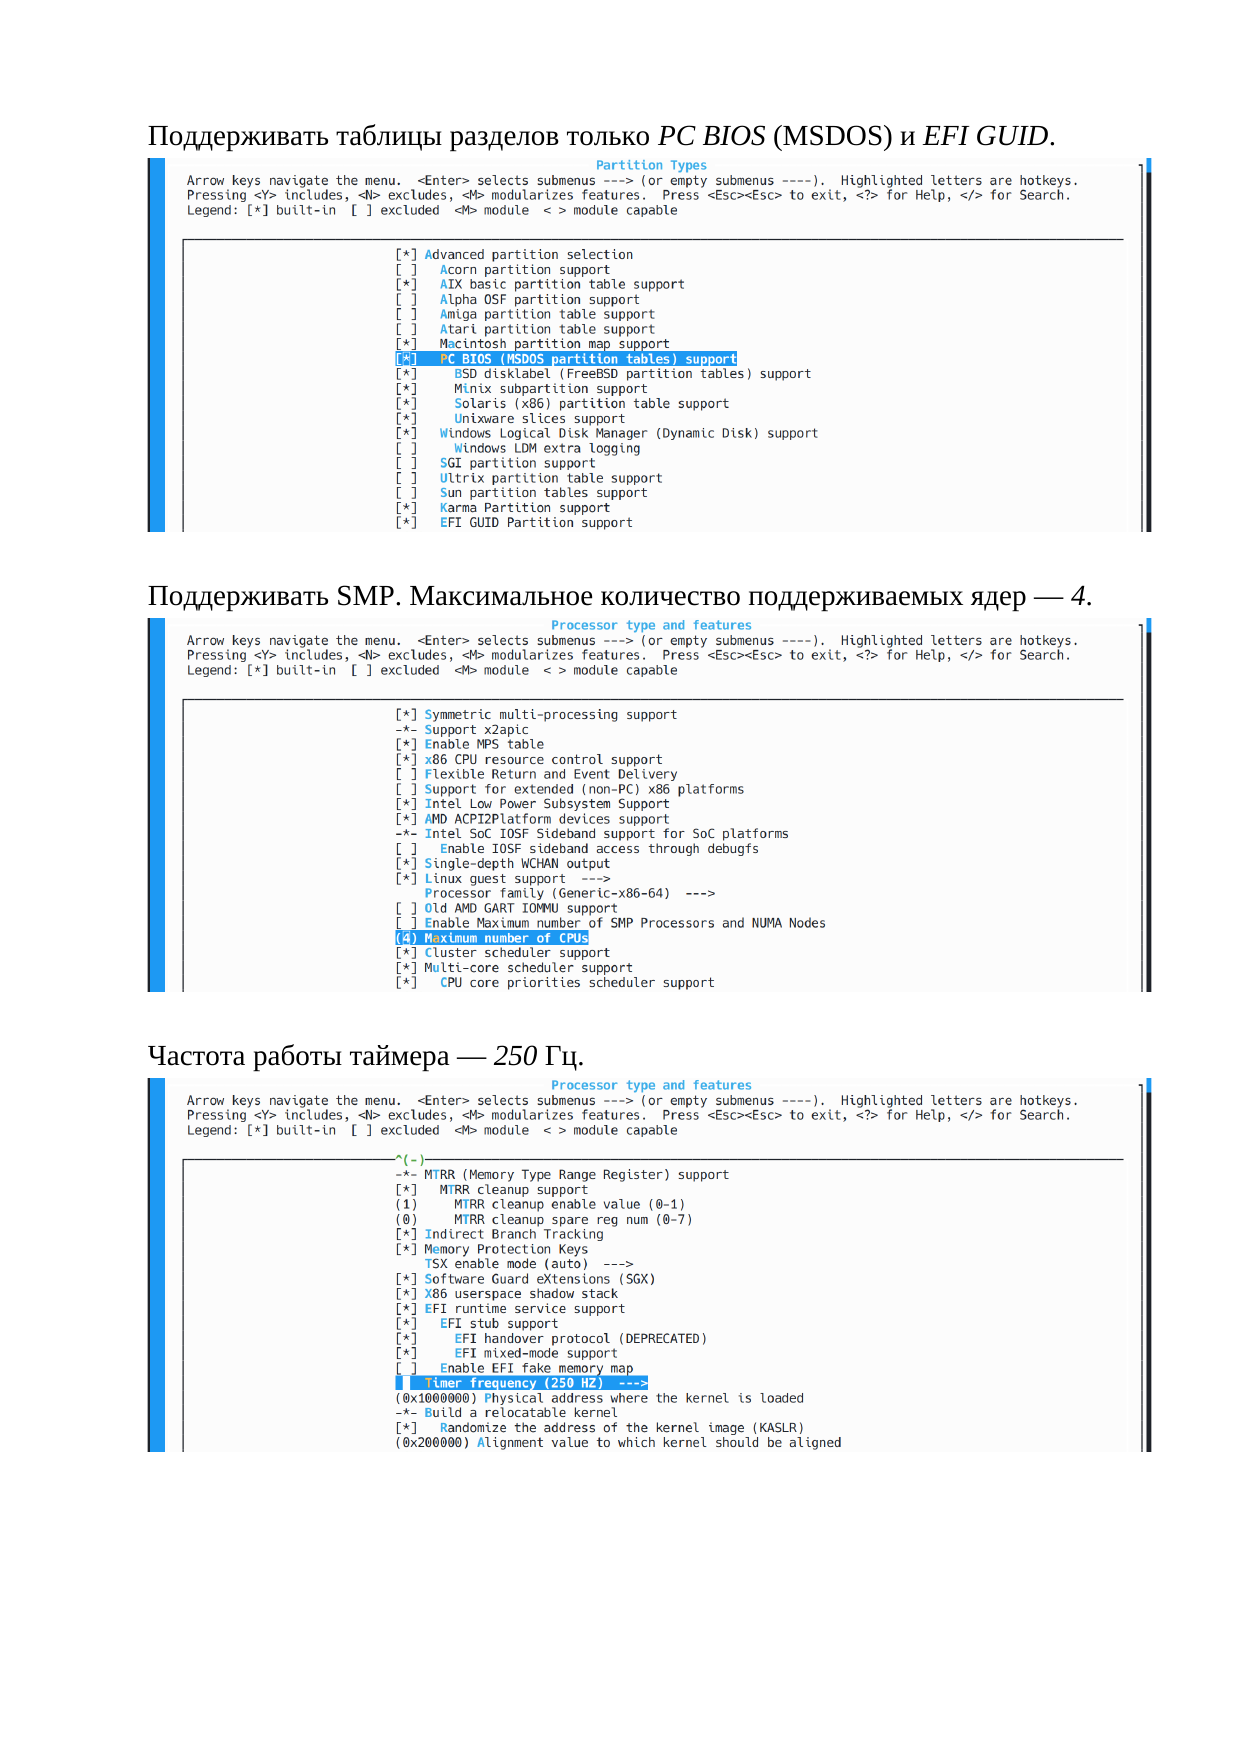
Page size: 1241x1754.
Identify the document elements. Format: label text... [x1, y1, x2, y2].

picture [147, 1078, 1152, 1452]
text Поддерживать таблицы разделов только PC BIOS (MSDOS) и EFI GUID. [148, 118, 1152, 152]
text Частота работы таймера — 250 Гц. [148, 1038, 1152, 1072]
picture [147, 618, 1152, 992]
picture [147, 158, 1152, 532]
text Поддерживать SMP. Максимальное количество поддерживаемых ядер — 4. [148, 578, 1152, 612]
